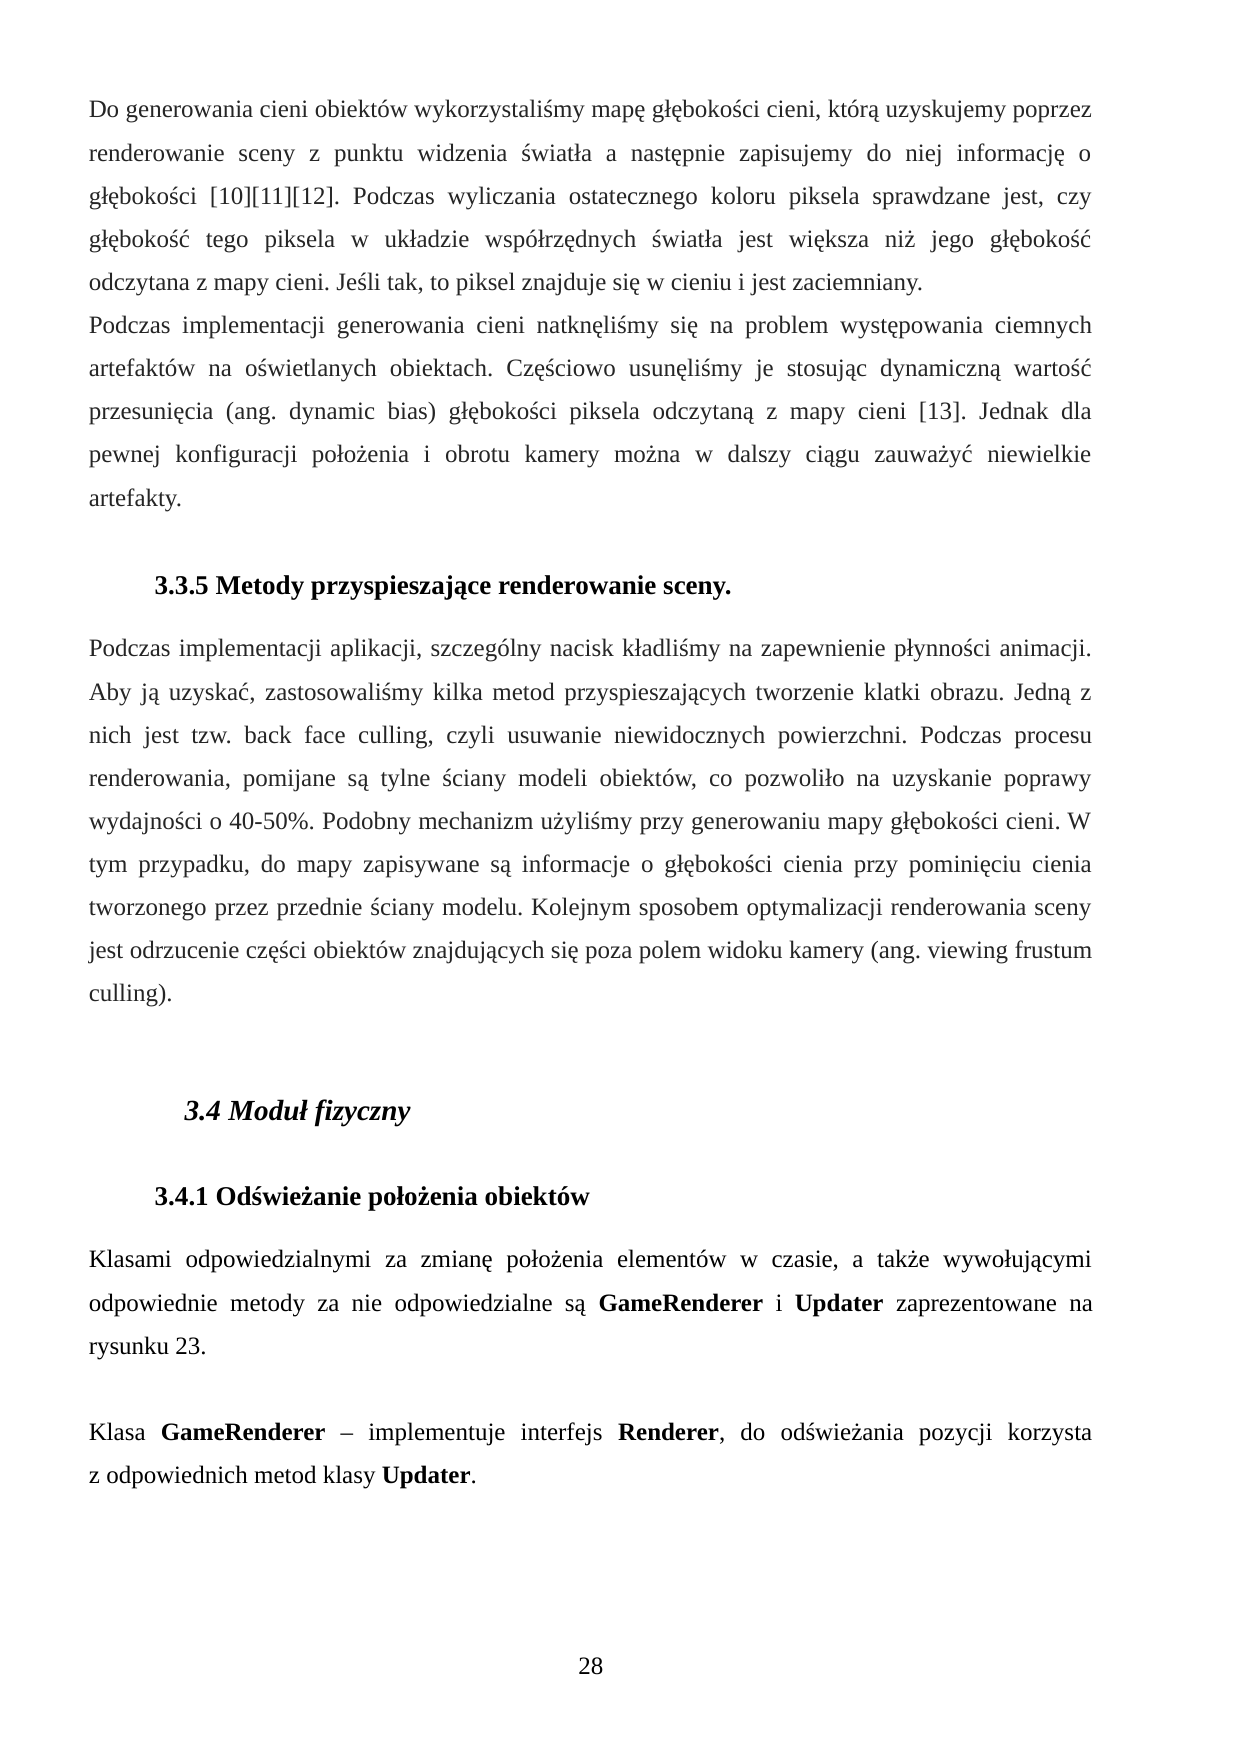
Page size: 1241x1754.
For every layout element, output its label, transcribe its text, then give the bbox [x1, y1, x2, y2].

text Klasa GameRenderer – implementuje interfejs Renderer, do odświeżania pozycji korzysta z odpowiednich metod klasy Updater. [88, 1417, 1093, 1489]
subtitle Odświeżanie położenia obiektów [148, 1180, 1093, 1211]
text Do generowania cieni obiektów wykorzystaliśmy mapę głębokości cieni, którą uzyskujemy poprzez renderowanie sceny z punktu widzenia światła a następnie zapisujemy do niej informację o głębokości [10][11][12]. Podczas wyliczania ostatecznego koloru piksela sprawdzane jest, czy głębokość tego piksela w układzie współrzędnych światła jest większa niż jego głębokość odczytana z mapy cieni. Jeśli tak, to piksel znajduje się w cieniu i jest zaciemniany. [88, 94, 1093, 296]
text Podczas implementacji aplikacji, szczególny nacisk kładliśmy na zapewnienie płynności animacji. Aby ją uzyskać, zastosowaliśmy kilka metod przyspieszających tworzenie klatki obrazu. Jedną z nich jest tzw. back face culling, czyli usuwanie niewidocznych powierzchni. Podczas procesu renderowania, pomijane są tylne ściany modeli obiektów, co pozwoliło na uzyskanie poprawy wydajności o 40-50%. Podobny mechanizm użyliśmy przy generowaniu mapy głębokości cieni. W tym przypadku, do mapy zapisywane są informacje o głębokości cienia przy pominięciu cienia tworzonego przez przednie ściany modelu. Kolejnym sposobem optymalizacji renderowania sceny jest odrzucenie części obiektów znajdujących się poza polem widoku kamery (ang. viewing frustum culling). [88, 633, 1093, 1007]
text Klasami odpowiedzialnymi za zmianę położenia elementów w czasie, a także wywołującymi odpowiednie metody za nie odpowiedzialne są GameRenderer i Updater zaprezentowane na rysunku 23. [88, 1244, 1093, 1359]
subtitle Moduł fizyczny [177, 1093, 1093, 1127]
text Podczas implementacji generowania cieni natknęliśmy się na problem występowania ciemnych artefaktów na oświetlanych obiektach. Częściowo usunęliśmy je stosując dynamiczną wartość przesunięcia (ang. dynamic bias) głębokości piksela odczytaną z mapy cieni [13]. Jednak dla pewnej konfiguracji położenia i obrotu kamery można w dalszy ciągu zauważyć niewielkie artefakty. [88, 310, 1093, 511]
subtitle Metody przyspieszające renderowanie sceny. [148, 569, 1093, 600]
